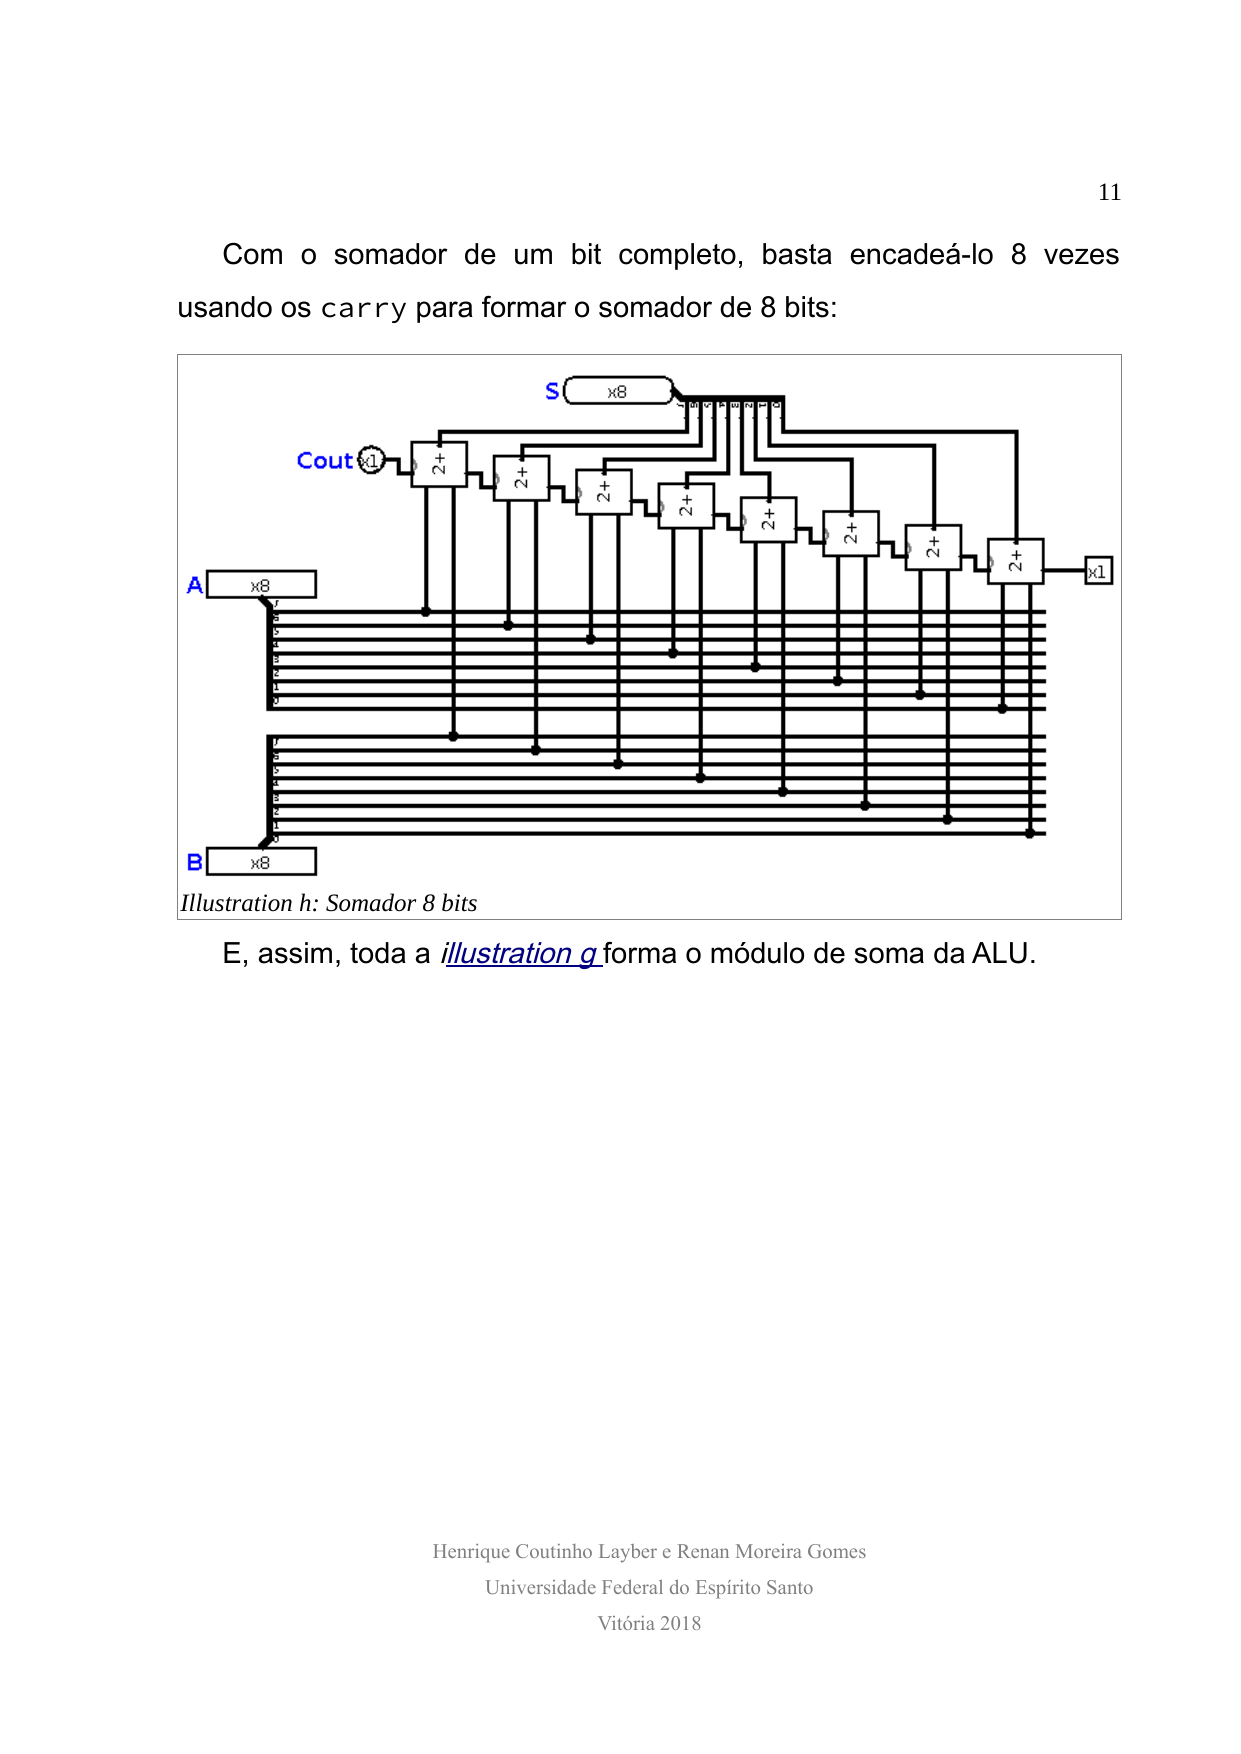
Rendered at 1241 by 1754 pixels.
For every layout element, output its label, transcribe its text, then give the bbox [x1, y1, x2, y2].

picture [180, 369, 1119, 883]
text E, assim, toda a illustration g forma o módulo de soma da ALU. [177, 920, 1122, 970]
text Com o somador de um bit completo, basta encadeá-lo 8 vezes usando os carry para formar o somador de 8 bits: [177, 237, 1122, 326]
text [178, 355, 1121, 919]
text [177, 344, 1122, 354]
text Illustration h: Somador 8 bits [180, 883, 1118, 916]
